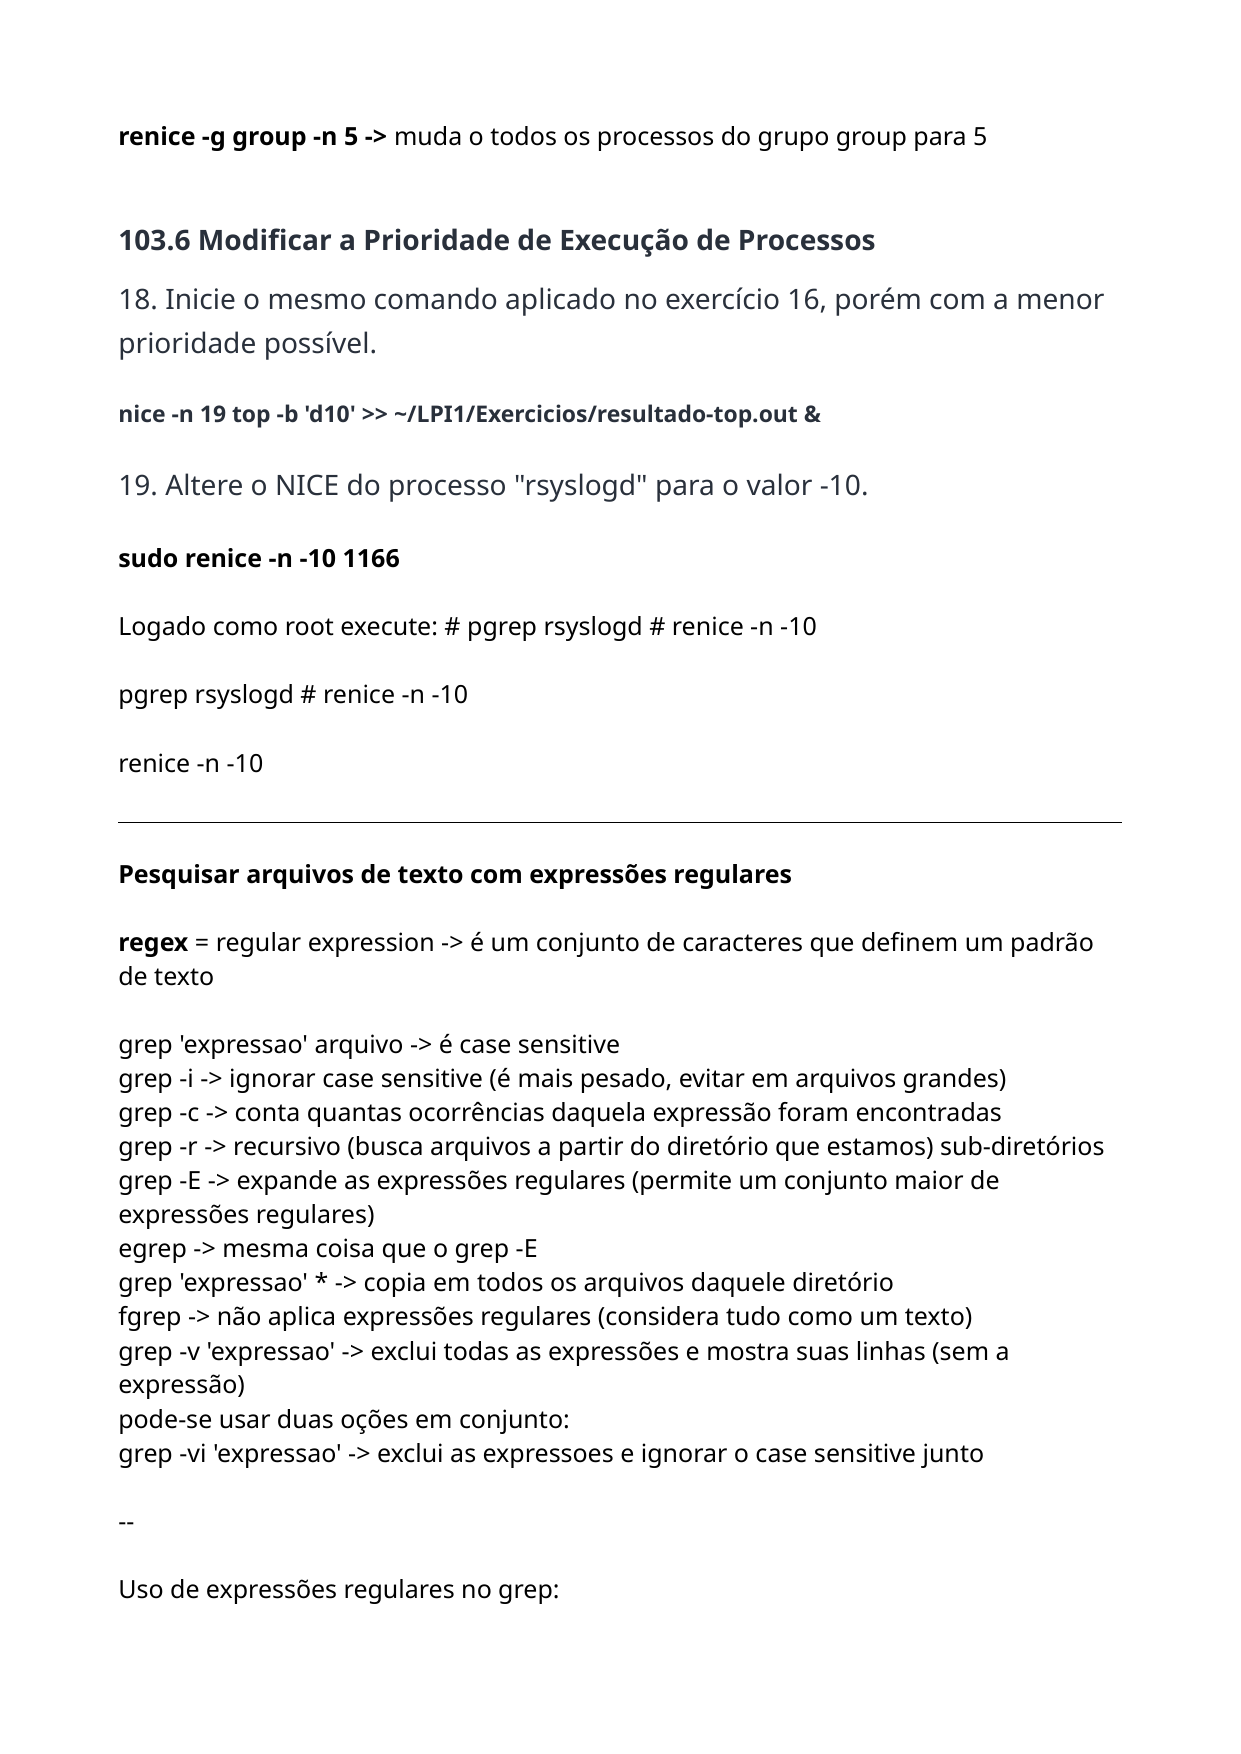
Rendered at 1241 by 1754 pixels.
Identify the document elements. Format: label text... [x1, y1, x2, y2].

text nice -n 19 top -b 'd10' >> ~/LPI1/Exercicios/resultado-top.out & [118, 398, 1122, 429]
text -- [118, 1503, 1122, 1537]
text 19. Altere o NICE do processo "rsyslogd" para o valor -10. [118, 466, 1122, 504]
text regex = regular expression -> é um conjunto de caracteres que definem um padrão de texto [118, 924, 1122, 992]
text Pesquisar arquivos de texto com expressões regulares [118, 856, 1122, 890]
text 103.6 Modificar a Prioridade de Execução de Processos [118, 220, 1122, 259]
text grep 'expressao' * -> copia em todos os arquivos daquele diretório [118, 1265, 1122, 1299]
text grep -r -> recursivo (busca arquivos a partir do diretório que estamos) sub-diretórios [118, 1129, 1122, 1163]
text pode-se usar duas oções em conjunto: [118, 1401, 1122, 1435]
text grep -i -> ignorar case sensitive (é mais pesado, evitar em arquivos grandes) [118, 1061, 1122, 1095]
text renice -n -10 [118, 745, 1122, 779]
text grep -v 'expressao' -> exclui todas as expressões e mostra suas linhas (sem a expressão) [118, 1333, 1122, 1401]
text sudo renice -n -10 1166 [118, 541, 1122, 575]
text grep -c -> conta quantas ocorrências daquela expressão foram encontradas [118, 1095, 1122, 1129]
text 18. Inicie o mesmo comando aplicado no exercício 16, porém com a menor prioridade possível. [118, 279, 1122, 361]
text pgrep rsyslogd # renice -n -10 [118, 677, 1122, 711]
text Uso de expressões regulares no grep: [118, 1572, 1122, 1606]
text egrep -> mesma coisa que o grep -E [118, 1231, 1122, 1265]
text grep -vi 'expressao' -> exclui as expressoes e ignorar o case sensitive junto [118, 1435, 1122, 1469]
text grep -E -> expande as expressões regulares (permite um conjunto maior de expressões regulares) [118, 1163, 1122, 1231]
text fgrep -> não aplica expressões regulares (considera tudo como um texto) [118, 1299, 1122, 1333]
text Logado como root execute: # pgrep rsyslogd # renice -n -10 [118, 609, 1122, 643]
text renice -g group -n 5 -> muda o todos os processos do grupo group para 5 [118, 118, 1122, 152]
text grep 'expressao' arquivo -> é case sensitive [118, 1027, 1122, 1061]
